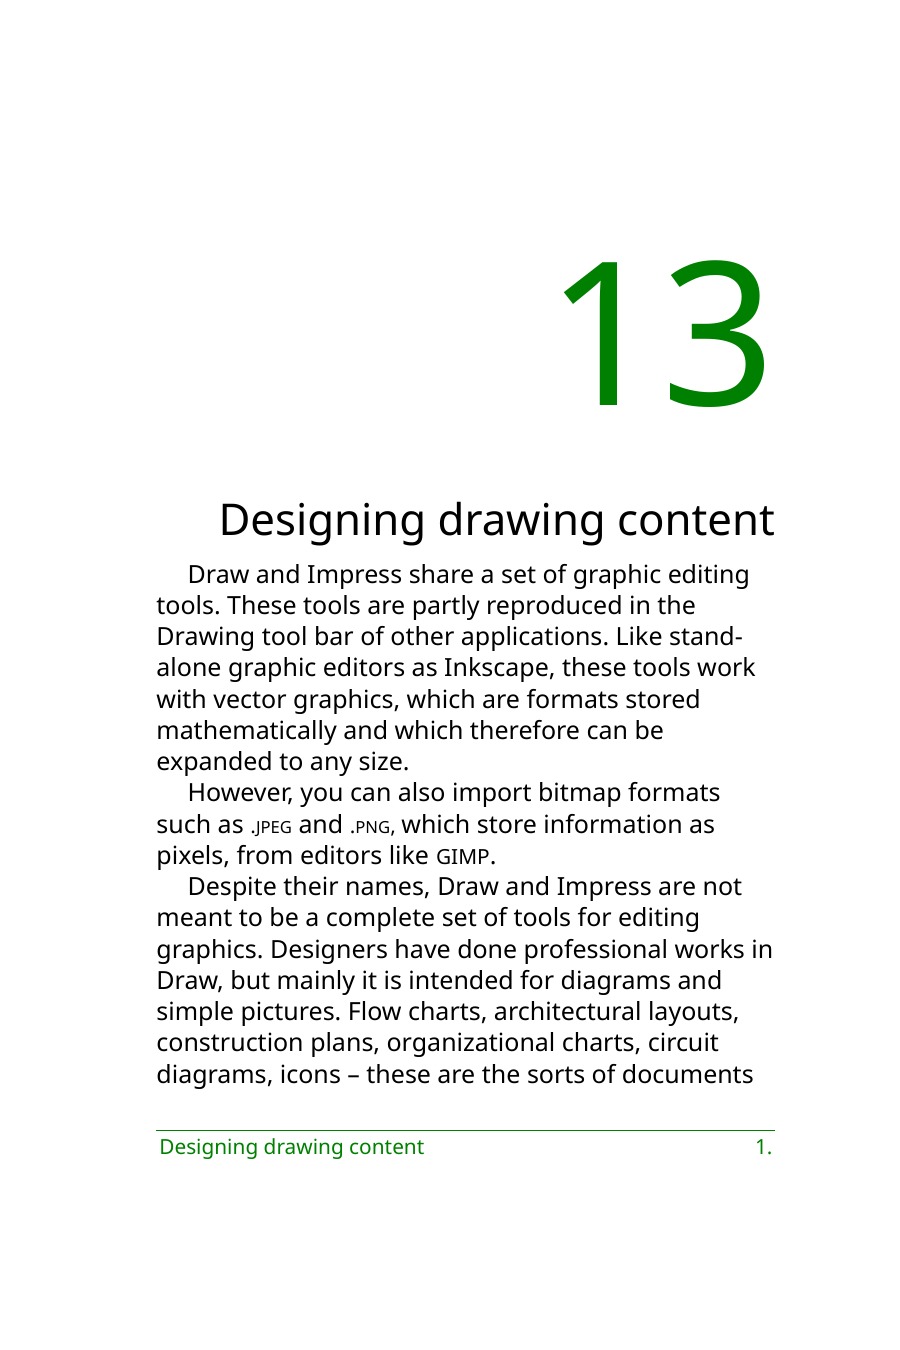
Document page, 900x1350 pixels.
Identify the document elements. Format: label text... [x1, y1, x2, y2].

subtitle Designing drawing content [156, 489, 775, 549]
text Draw and Impress share a set of graphic editing tools. These tools are partly reproduced in the Drawing tool bar of other applications. Like stand-alone graphic editors as Inkscape, these tools work with vector graphics, which are formats stored mathematically and which therefore can be expanded to any size. [156, 558, 775, 777]
text Despite their names, Draw and Impress are not meant to be a complete set of tools for editing graphics. Designers have done professional works in Draw, but mainly it is intended for diagrams and simple pictures. Flow charts, architectural layouts, construction plans, organizational charts, circuit diagrams, icons – these are the sorts of documents [156, 871, 775, 1089]
text 13 [156, 192, 775, 464]
text However, you can also import bitmap formats such as .jpeg and .png, which store information as pixels, from editors like GIMP. [156, 777, 775, 871]
